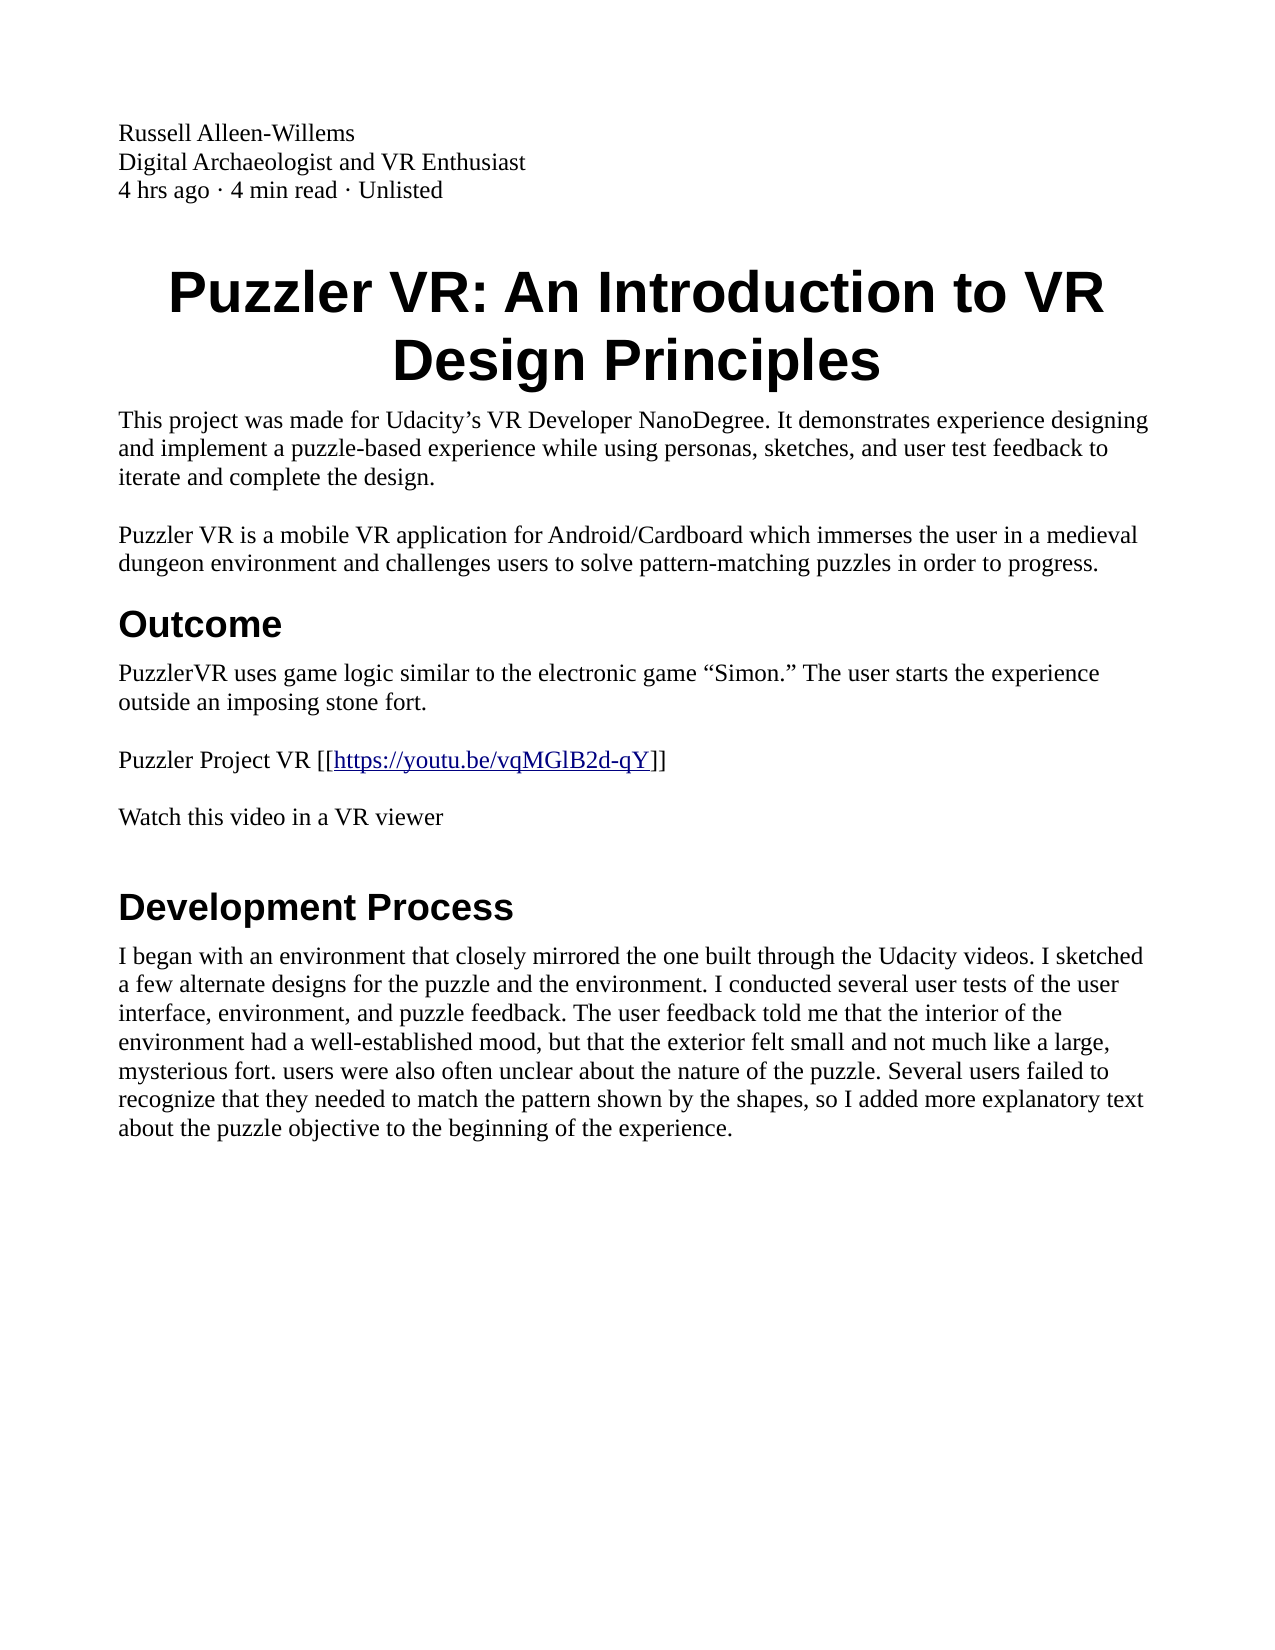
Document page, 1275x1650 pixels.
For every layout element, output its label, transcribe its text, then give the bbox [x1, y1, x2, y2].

title Puzzler VR: An Introduction to VR Design Principles [118, 258, 1157, 392]
text 4 hrs ago · 4 min read · Unlisted [118, 176, 1157, 204]
text Russell Alleen-Willems [118, 118, 1157, 147]
text PuzzlerVR uses game logic similar to the electronic game “Simon.” The user starts the experience outside an imposing stone fort. [118, 658, 1157, 716]
text Puzzler Project VR [[https://youtu.be/vqMGlB2d-qY]] [118, 745, 1157, 773]
subtitle Outcome [118, 602, 1157, 646]
text I began with an environment that closely mirrored the one built through the Udacity videos. I sketched a few alternate designs for the puzzle and the environment. I conducted several user tests of the user interface, environment, and puzzle feedback. The user feedback told me that the interior of the environment had a well-established mood, but that the exterior felt small and not much like a large, mysterious fort. users were also often unclear about the nature of the puzzle. Several users failed to recognize that they needed to match the pattern shown by the shapes, so I added more explanatory text about the puzzle objective to the beginning of the experience. [118, 941, 1157, 1142]
text Puzzler VR is a mobile VR application for Android/Cardboard which immerses the user in a medieval dungeon environment and challenges users to solve pattern-matching puzzles in order to progress. [118, 520, 1157, 577]
text Watch this video in a VR viewer [118, 802, 1157, 831]
text Digital Archaeologist and VR Enthusiast [118, 147, 1157, 176]
text This project was made for Udacity’s VR Developer NanoDegree. It demonstrates experience designing and implement a puzzle-based experience while using personas, sketches, and user test feedback to iterate and complete the design. [118, 405, 1157, 491]
subtitle Development Process [118, 885, 1157, 928]
